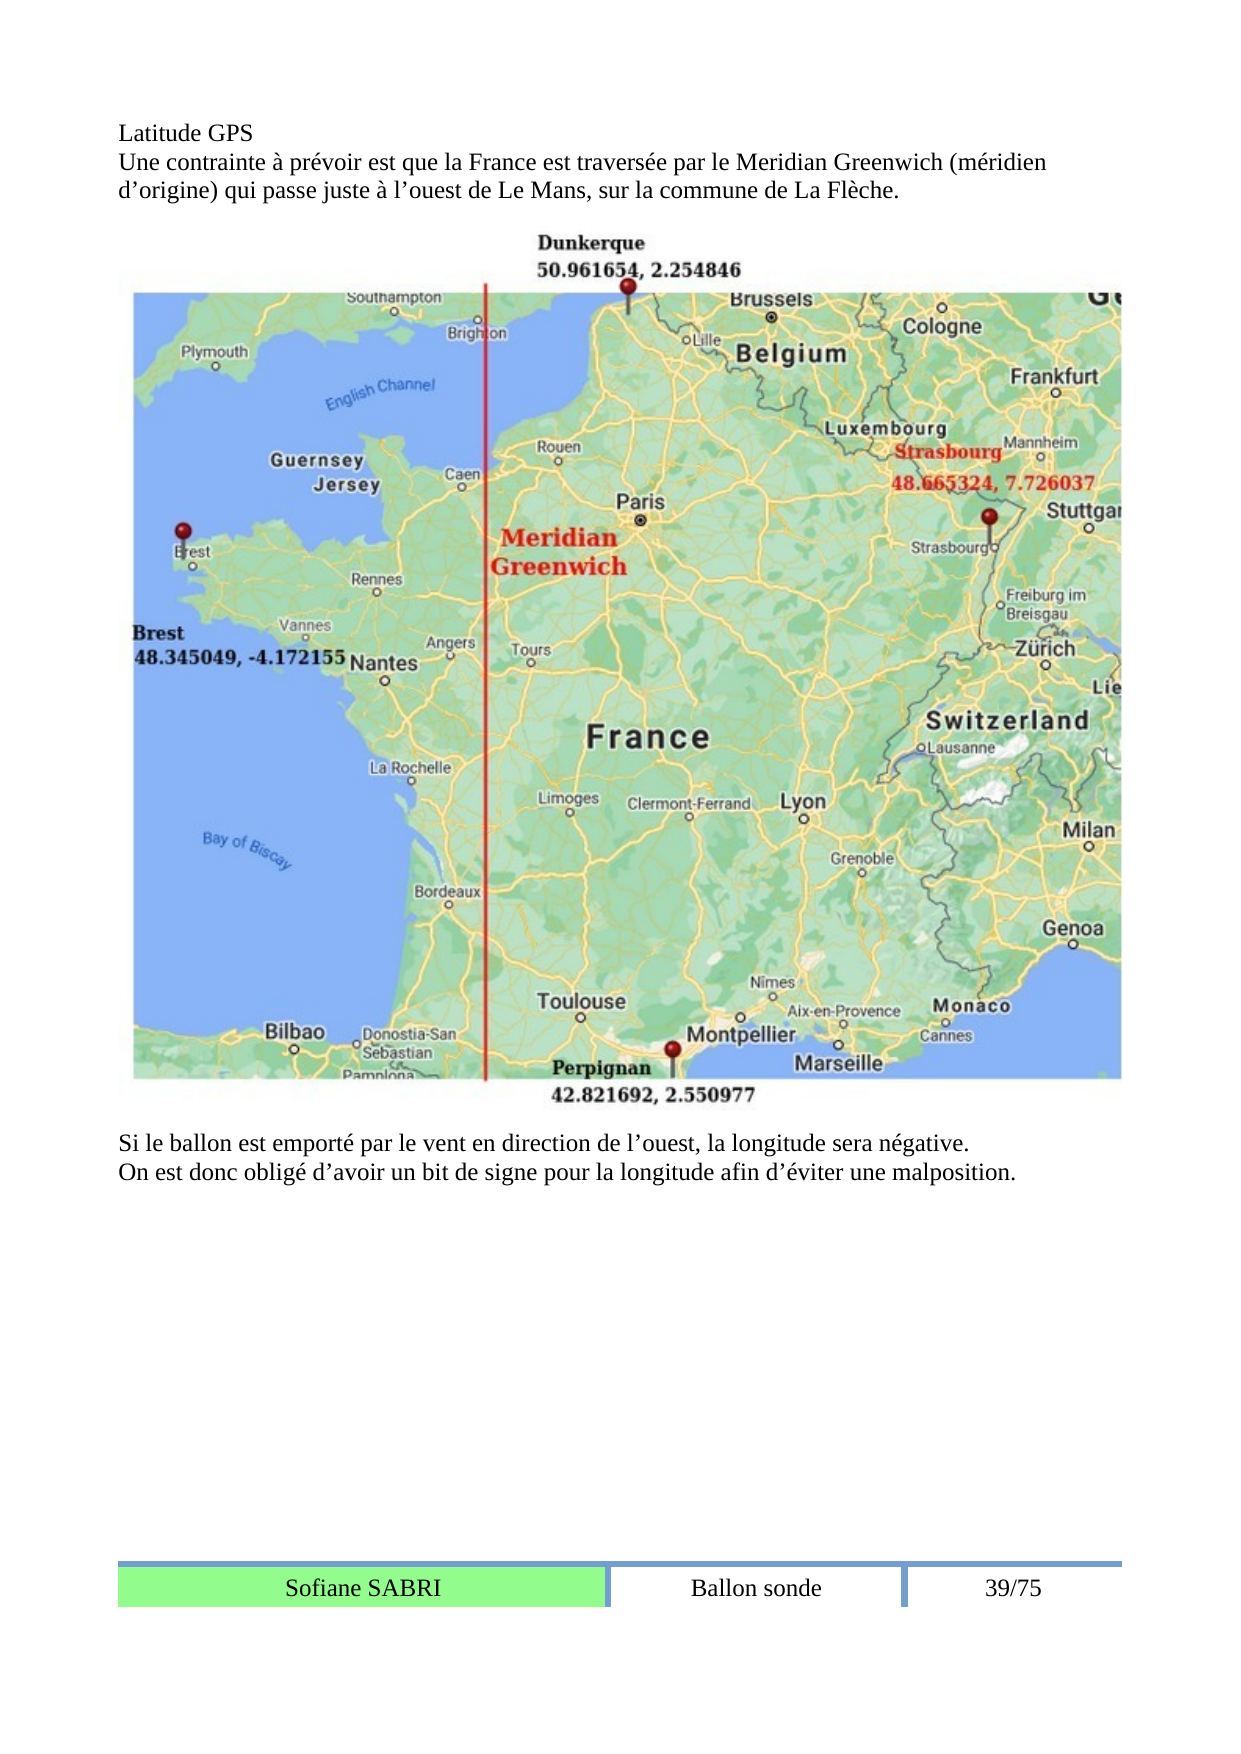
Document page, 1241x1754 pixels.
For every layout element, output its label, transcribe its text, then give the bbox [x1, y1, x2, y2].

picture [118, 221, 1123, 1128]
text [118, 204, 1122, 221]
text Si le ballon est emporté par le vent en direction de l’ouest, la longitude sera négative. [118, 1128, 1122, 1157]
text Une contrainte à prévoir est que la France est traversée par le Meridian Greenwich (méridien d’origine) qui passe juste à l’ouest de Le Mans, sur la commune de La Flèche. [118, 147, 1122, 204]
text On est donc obligé d’avoir un bit de signe pour la longitude afin d’éviter une malposition. [118, 1157, 1122, 1185]
text Latitude GPS [118, 118, 1122, 147]
